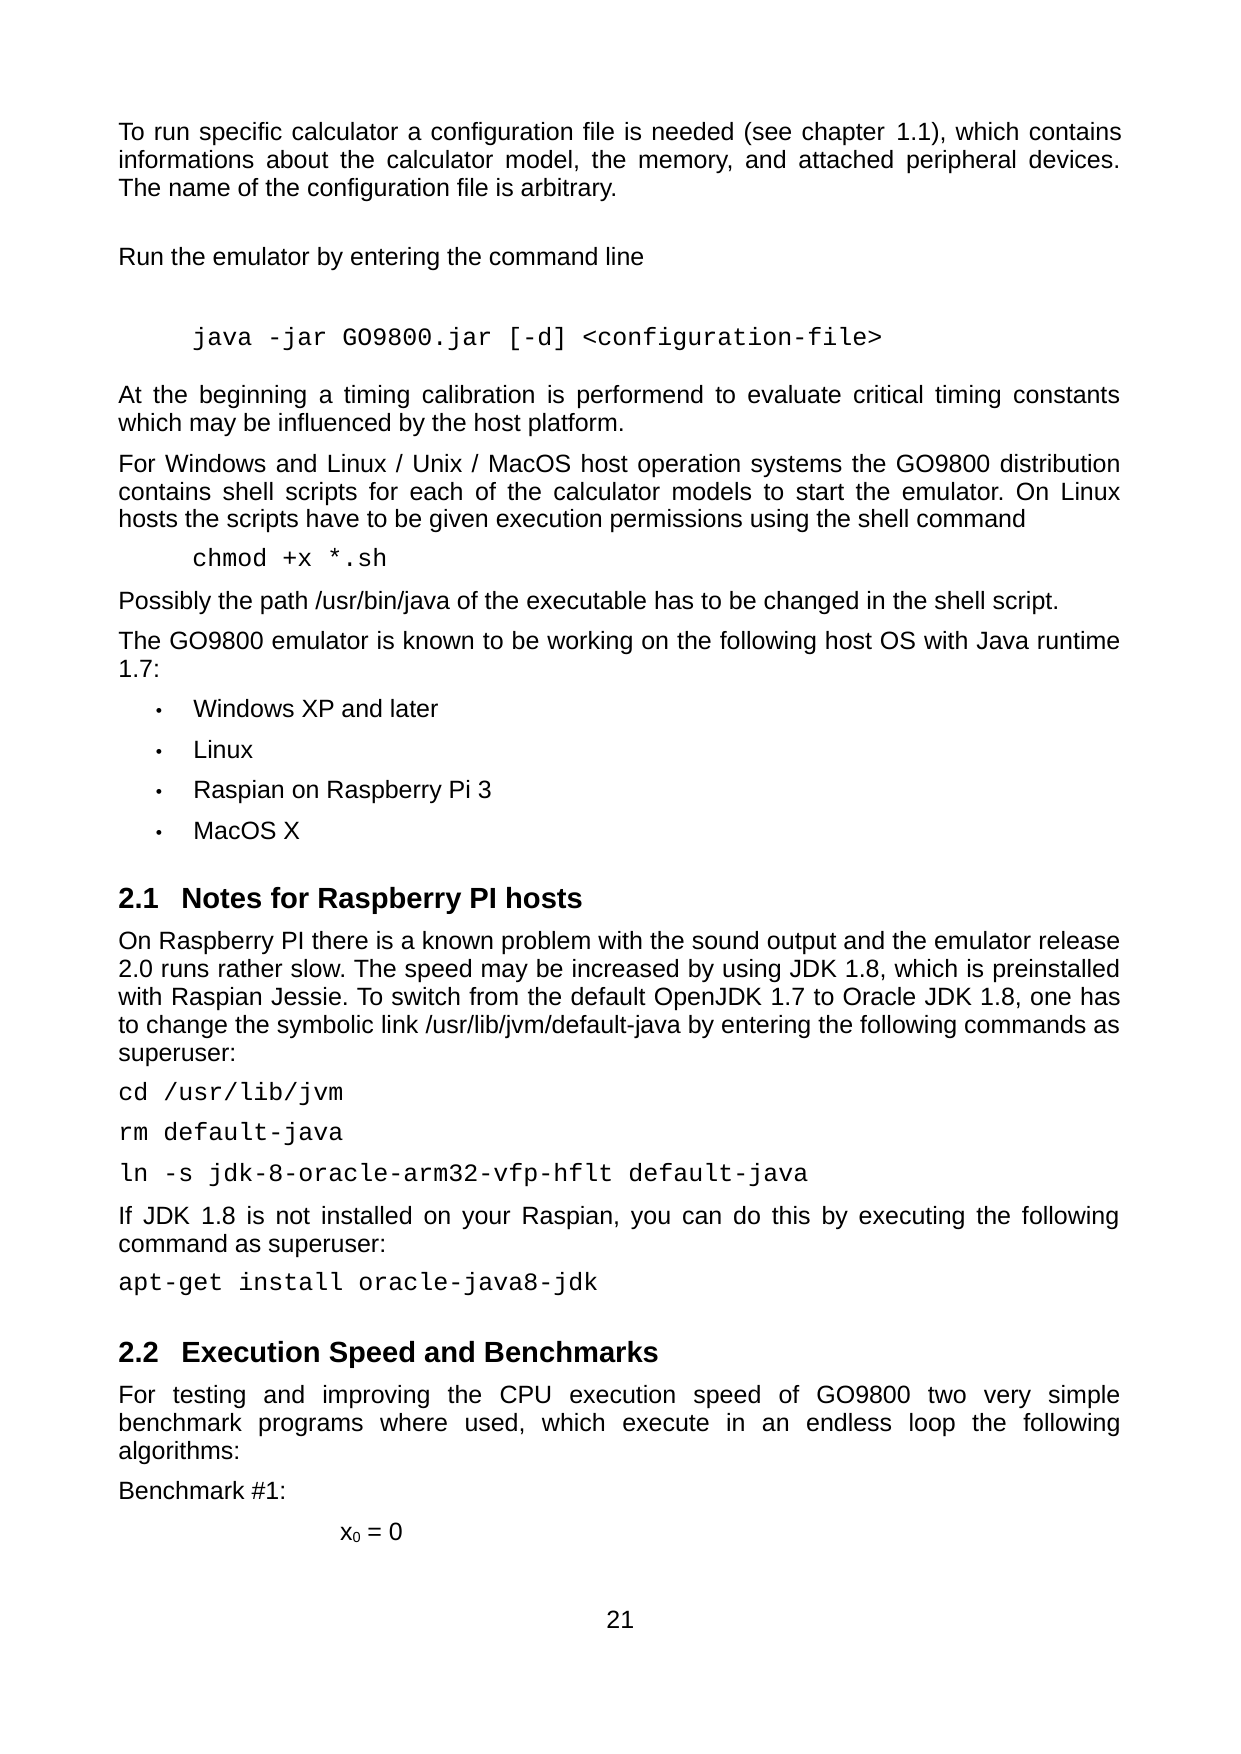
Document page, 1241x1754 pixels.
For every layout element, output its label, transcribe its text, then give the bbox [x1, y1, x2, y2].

text Benchmark #1: [118, 1477, 1122, 1505]
text cd /usr/lib/jvm [118, 1079, 1122, 1107]
text java -jar GO9800.jar [-d] <configuration-file> [118, 323, 1122, 353]
text For Windows and Linux / Unix / MacOS host operation systems the GO9800 distribution contains shell scripts for each of the calculator models to start the emulator. On Linux hosts the scripts have to be given execution permissions using the shell command [118, 449, 1122, 533]
subtitle Notes for Raspberry PI hosts [118, 882, 1122, 914]
text To run specific calculator a configuration file is needed (see chapter 1.1), which contains informations about the calculator model, the memory, and attached peripheral devices. The name of the configuration file is arbitrary. [118, 118, 1122, 202]
text x0 = 0 [118, 1518, 1122, 1546]
text At the beginning a timing calibration is performend to evaluate critical timing constants which may be influenced by the host platform. [118, 381, 1122, 437]
text The GO9800 emulator is known to be working on the following host OS with Java runtime 1.7: [118, 627, 1122, 683]
list MacOS X [156, 817, 1122, 844]
text If JDK 1.8 is not installed on your Raspian, you can do this by executing the following command as superuser: [118, 1202, 1122, 1257]
list Windows XP and later [156, 695, 1122, 723]
text chmod +x *.sh [118, 546, 1122, 574]
text ln -s jdk-8-oracle-arm32-vfp-hflt default-java [118, 1161, 1122, 1189]
text For testing and improving the CPU execution speed of GO9800 two very simple benchmark programs where used, which execute in an endless loop the following algorithms: [118, 1381, 1122, 1465]
text Possibly the path /usr/bin/java of the executable has to be changed in the shell script. [118, 587, 1122, 614]
subtitle Execution Speed and Benchmarks [118, 1336, 1122, 1368]
list Raspian on Raspberry Pi 3 [156, 776, 1122, 804]
text rm default-java [118, 1120, 1122, 1148]
list Linux [156, 736, 1122, 764]
text On Raspberry PI there is a known problem with the sound output and the emulator release 2.0 runs rather slow. The speed may be increased by using JDK 1.8, which is preinstalled with Raspian Jessie. To switch from the default OpenJDK 1.7 to Oracle JDK 1.8, one has to change the symbolic link /usr/lib/jvm/default-java by entering the following commands as superuser: [118, 927, 1122, 1067]
text apt-get install oracle-java8-jdk [118, 1270, 1122, 1298]
text Run the emulator by entering the command line [118, 242, 1122, 270]
